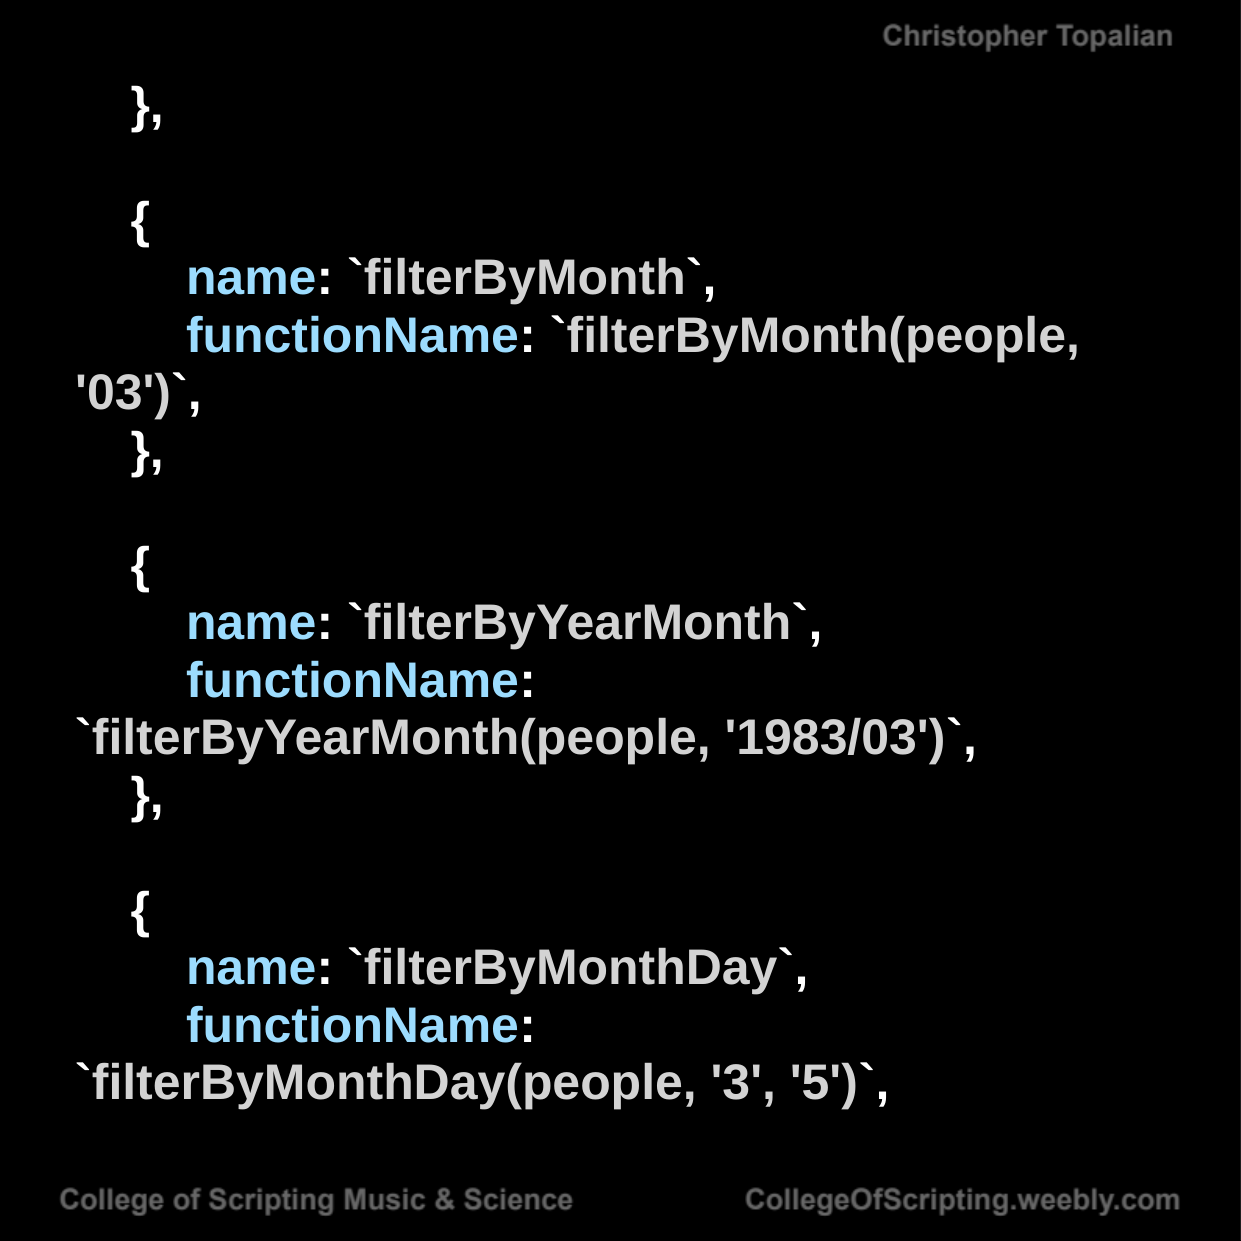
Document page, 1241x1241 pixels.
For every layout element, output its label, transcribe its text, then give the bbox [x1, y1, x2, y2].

text }, [75, 75, 1166, 132]
text }, [75, 420, 1166, 477]
text name: `filterByMonthDay`, [75, 937, 1166, 995]
text { [75, 880, 1166, 937]
text { [75, 190, 1166, 247]
text name: `filterByYearMonth`, [75, 592, 1166, 650]
text functionName: `filterByMonth(people, '03')`, [75, 305, 1166, 420]
text }, [75, 765, 1166, 822]
text name: `filterByMonth`, [75, 247, 1166, 305]
text functionName: `filterByMonthDay(people, '3', '5')`, [75, 995, 1166, 1110]
text { [75, 535, 1166, 592]
text functionName: `filterByYearMonth(people, '1983/03')`, [75, 650, 1166, 765]
